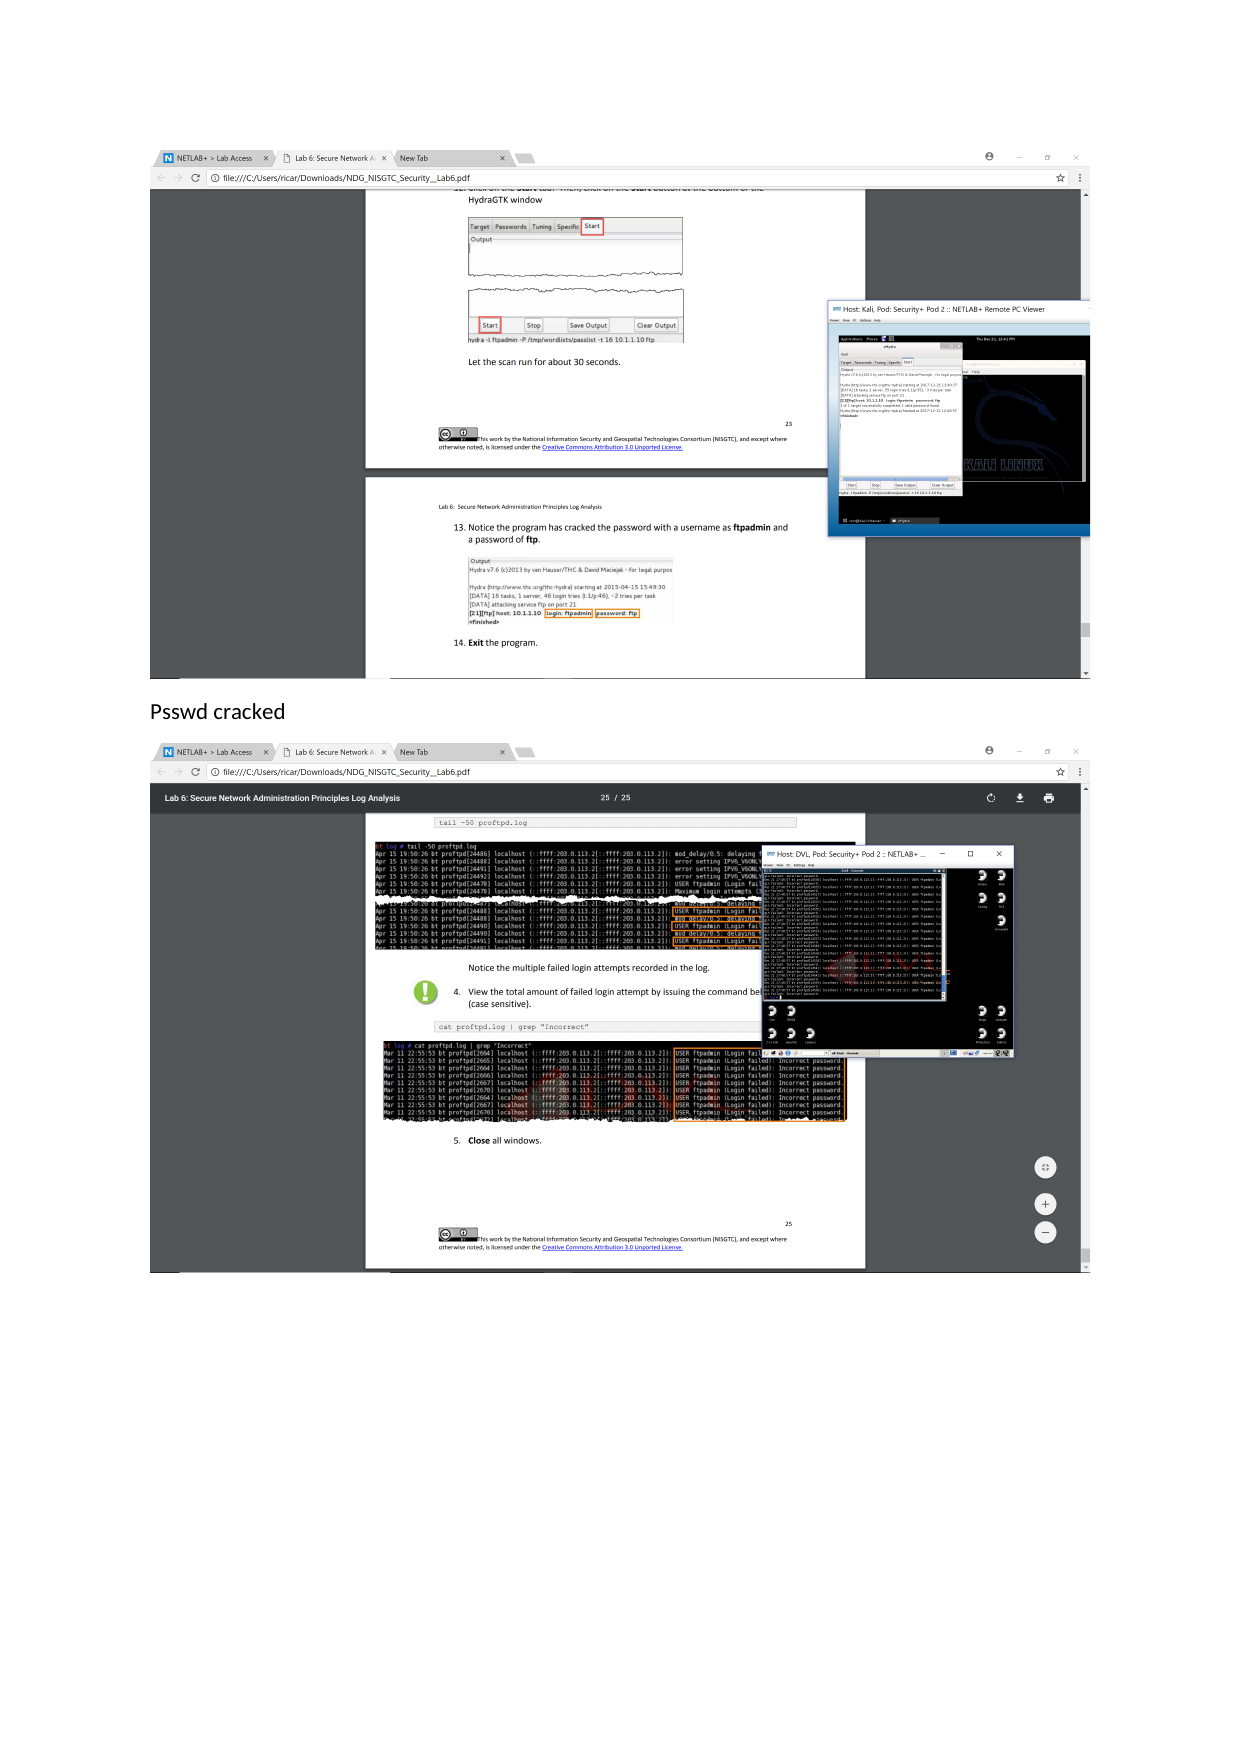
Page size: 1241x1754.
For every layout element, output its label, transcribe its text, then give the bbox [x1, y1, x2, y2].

text Psswd cracked [150, 697, 1090, 725]
